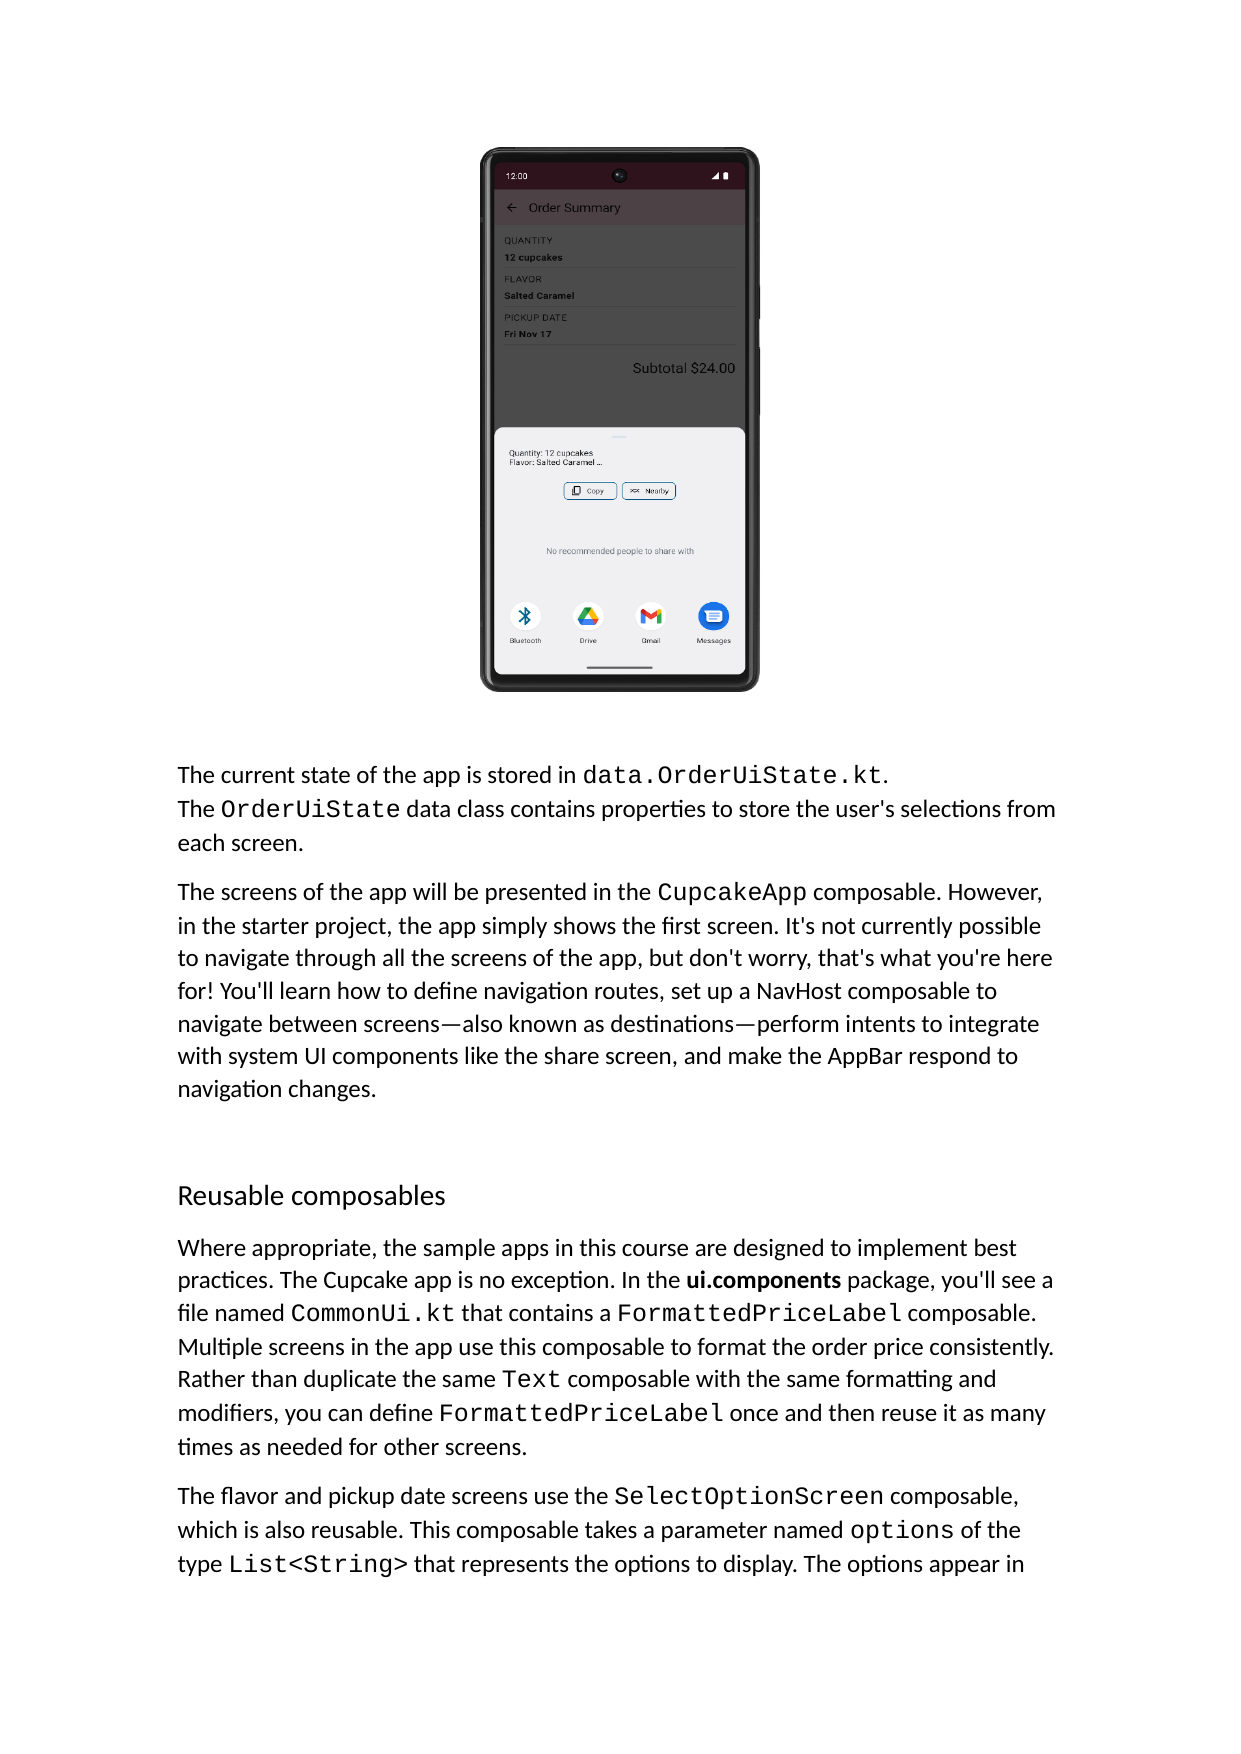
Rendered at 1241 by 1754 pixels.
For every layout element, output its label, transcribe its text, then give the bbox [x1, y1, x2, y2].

text The screens of the app will be presented in the CupcakeApp composable. However, in the starter project, the app simply shows the first screen. It's not currently possible to navigate through all the screens of the app, but don't worry, that's what you're here for! You'll learn how to define navigation routes, set up a NavHost composable to navigate between screens—also known as destinations—perform intents to integrate with system UI components like the share screen, and make the AppBar respond to navigation changes. [177, 876, 1063, 1103]
text Reusable composables [177, 1177, 1063, 1213]
text Where appropriate, the sample apps in this course are designed to implement best practices. The Cupcake app is no exception. In the ui.components package, you'll see a file named CommonUi.kt that contains a FormattedPriceLabel composable. Multiple screens in the app use this composable to format the order price consistently. Rather than duplicate the same Text composable with the same formatting and modifiers, you can define FormattedPriceLabel once and then reuse it as many times as needed for other screens. [177, 1232, 1063, 1462]
text The current state of the app is stored in data.OrderUiState.kt. The OrderUiState data class contains properties to store the user's selections from each screen. [177, 759, 1063, 857]
text The flavor and pickup date screens use the SelectOptionScreen composable, which is also reusable. This composable takes a parameter named options of the type List<String> that represents the options to display. The options appear in [177, 1480, 1063, 1580]
